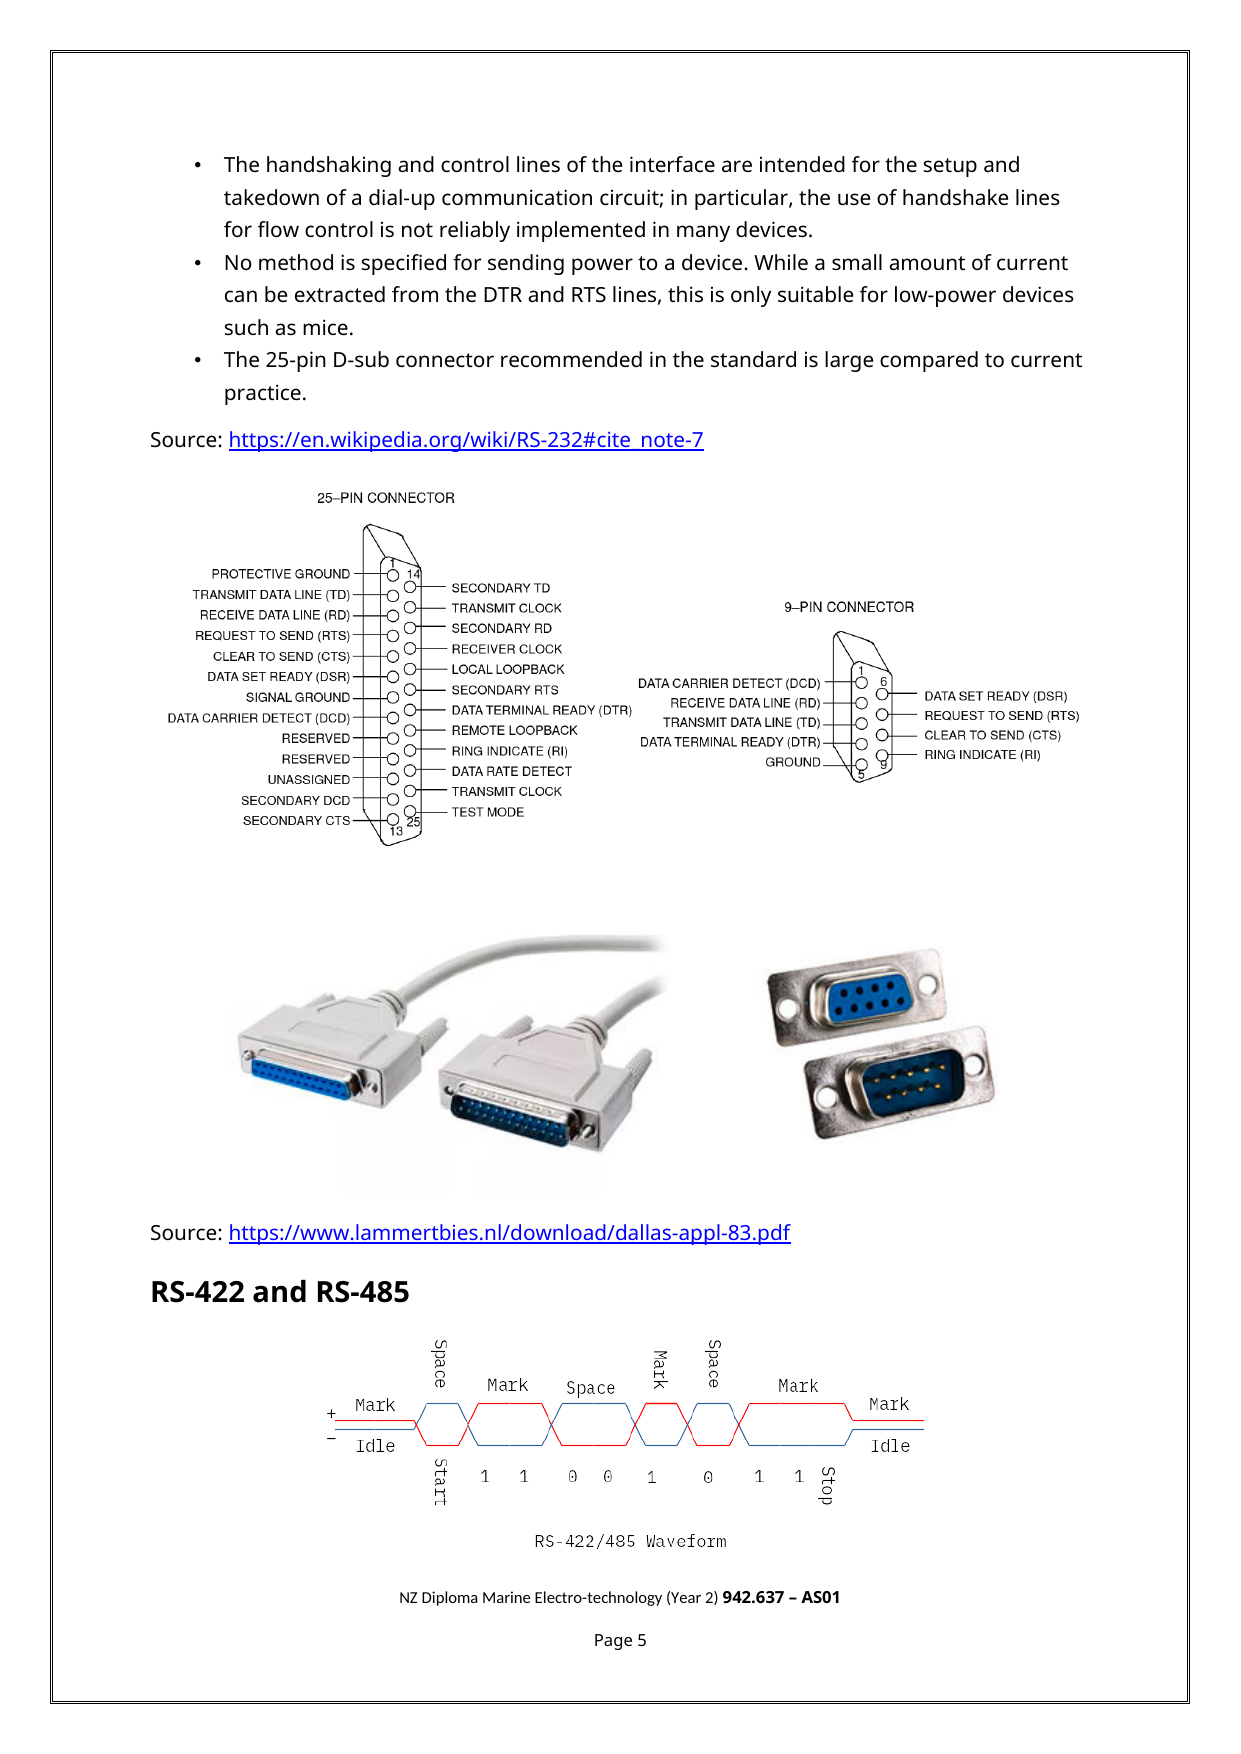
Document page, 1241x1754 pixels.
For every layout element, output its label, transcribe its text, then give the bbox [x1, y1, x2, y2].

text Source: https://en.wikipedia.org/wiki/RS-232#cite_note-7 [150, 425, 1090, 454]
list The handshaking and control lines of the interface are intended for the setup and takedown of a dial-up communication circuit; in particular, the use of handshake lines for flow control is not reliably implemented in many devices. [194, 150, 1090, 244]
picture [242, 1330, 998, 1565]
list The 25-pin D-sub connector recommended in the standard is large compared to current practice. [194, 346, 1090, 407]
subtitle RS-422 and RS-485 [150, 1272, 1090, 1311]
text Source: https://www.lammertbies.nl/download/dallas-appl-83.pdf [150, 1218, 1090, 1247]
picture [150, 478, 1091, 867]
picture [208, 891, 1032, 1194]
list No method is specified for sending power to a device. While a small amount of current can be extracted from the DTR and RTS lines, this is only suitable for low-power devices such as mice. [194, 248, 1090, 341]
